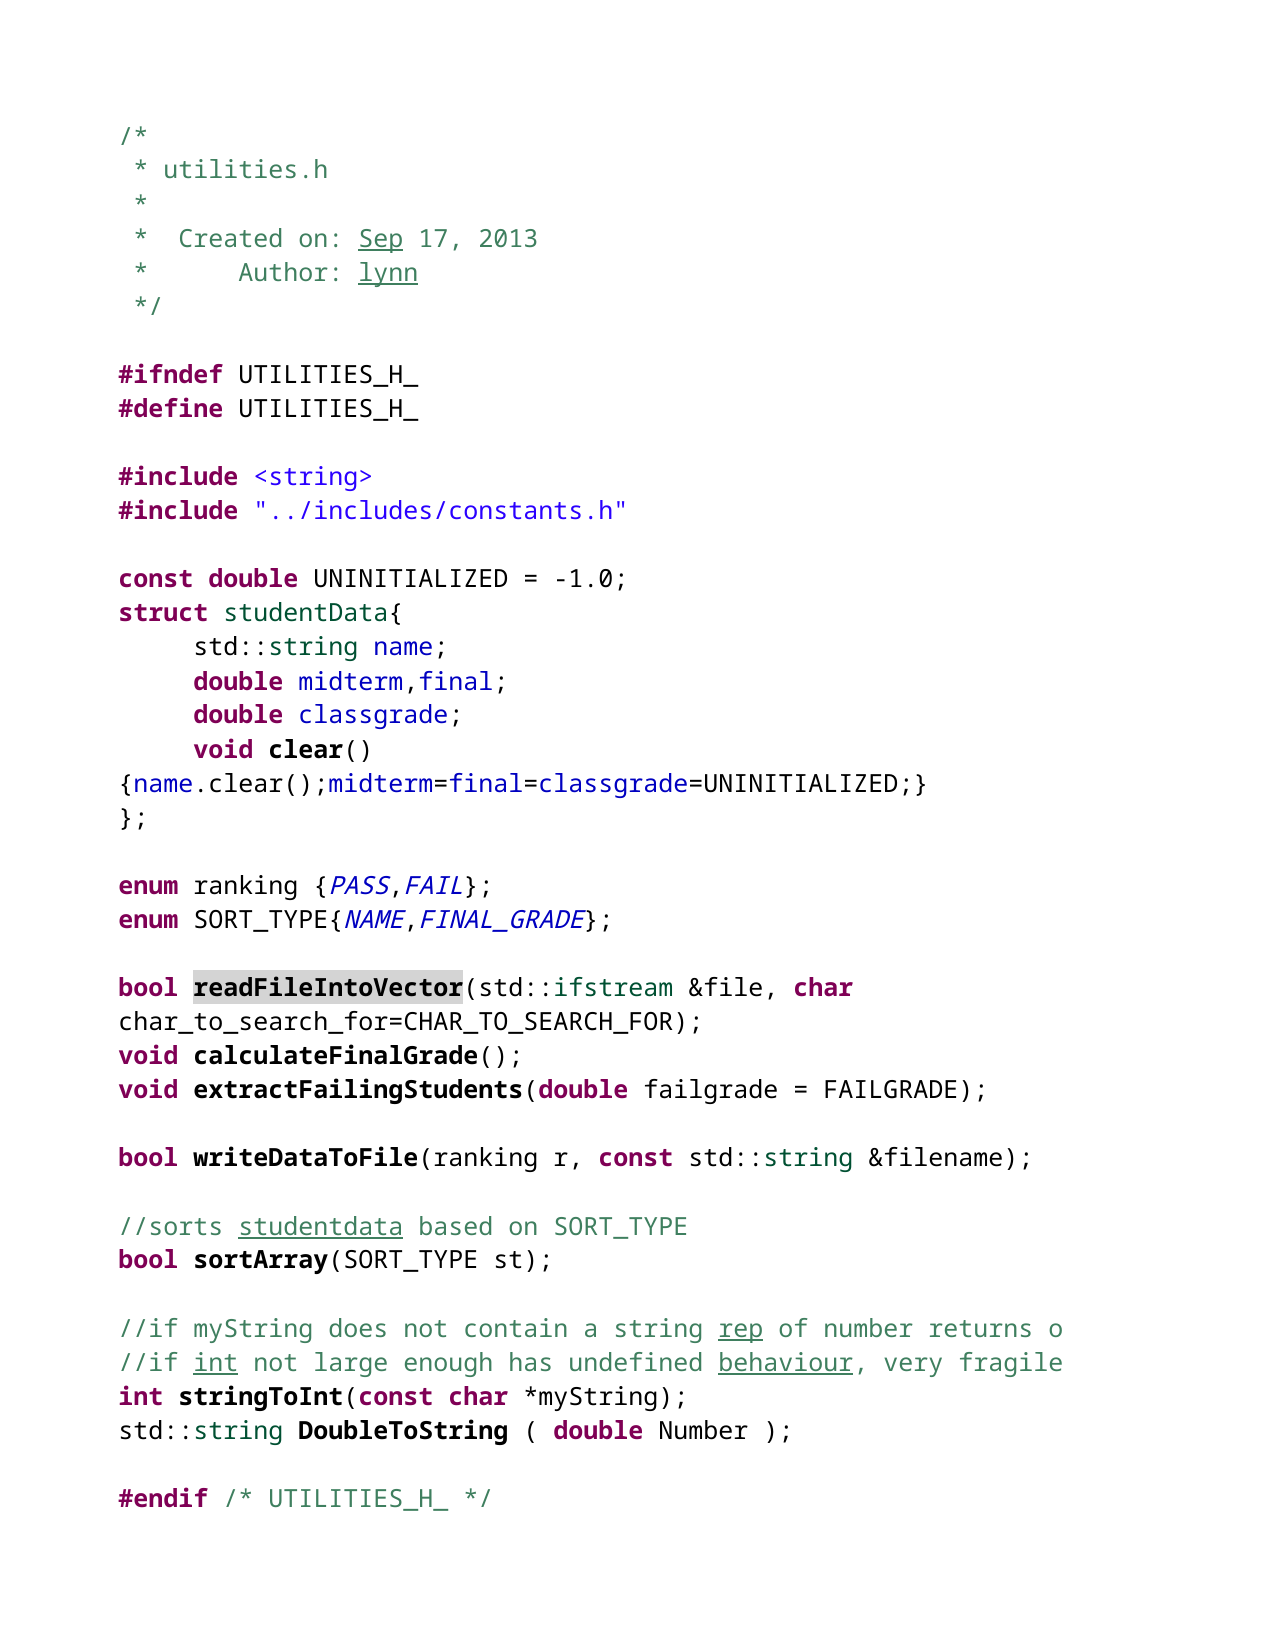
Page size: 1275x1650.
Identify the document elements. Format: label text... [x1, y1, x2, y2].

text }; [118, 799, 1157, 833]
text double midterm,final; [118, 663, 1157, 697]
text #include "../includes/constants.h" [118, 493, 1157, 527]
text void extractFailingStudents(double failgrade = FAILGRADE); [118, 1072, 1157, 1106]
text std::string DoubleToString ( double Number ); [118, 1412, 1157, 1447]
text * utilities.h [118, 152, 1157, 186]
text #endif /* UTILITIES_H_ */ [118, 1481, 1157, 1515]
text //if myString does not contain a string rep of number returns o [118, 1310, 1157, 1344]
text #define UTILITIES_H_ [118, 391, 1157, 425]
text #ifndef UTILITIES_H_ [118, 357, 1157, 391]
text //if int not large enough has undefined behaviour, very fragile [118, 1344, 1157, 1378]
text enum SORT_TYPE{NAME,FINAL_GRADE}; [118, 902, 1157, 936]
text * [118, 186, 1157, 220]
text enum ranking {PASS,FAIL}; [118, 867, 1157, 902]
text void clear(){name.clear();midterm=final=classgrade=UNINITIALIZED;} [118, 731, 1157, 799]
text /* [118, 118, 1157, 152]
text double classgrade; [118, 697, 1157, 731]
text void calculateFinalGrade(); [118, 1038, 1157, 1072]
text //sorts studentdata based on SORT_TYPE [118, 1208, 1157, 1242]
text */ [118, 288, 1157, 322]
text int stringToInt(const char *myString); [118, 1378, 1157, 1412]
text #include <string> [118, 459, 1157, 493]
text * Created on: Sep 17, 2013 [118, 220, 1157, 254]
text bool sortArray(SORT_TYPE st); [118, 1242, 1157, 1276]
text const double UNINITIALIZED = -1.0; [118, 561, 1157, 595]
text * Author: lynn [118, 254, 1157, 288]
text std::string name; [118, 629, 1157, 663]
text struct studentData{ [118, 595, 1157, 629]
text bool readFileIntoVector(std::ifstream &file, char char_to_search_for=CHAR_TO_SEARCH_FOR); [118, 970, 1157, 1038]
text bool writeDataToFile(ranking r, const std::string &filename); [118, 1140, 1157, 1174]
